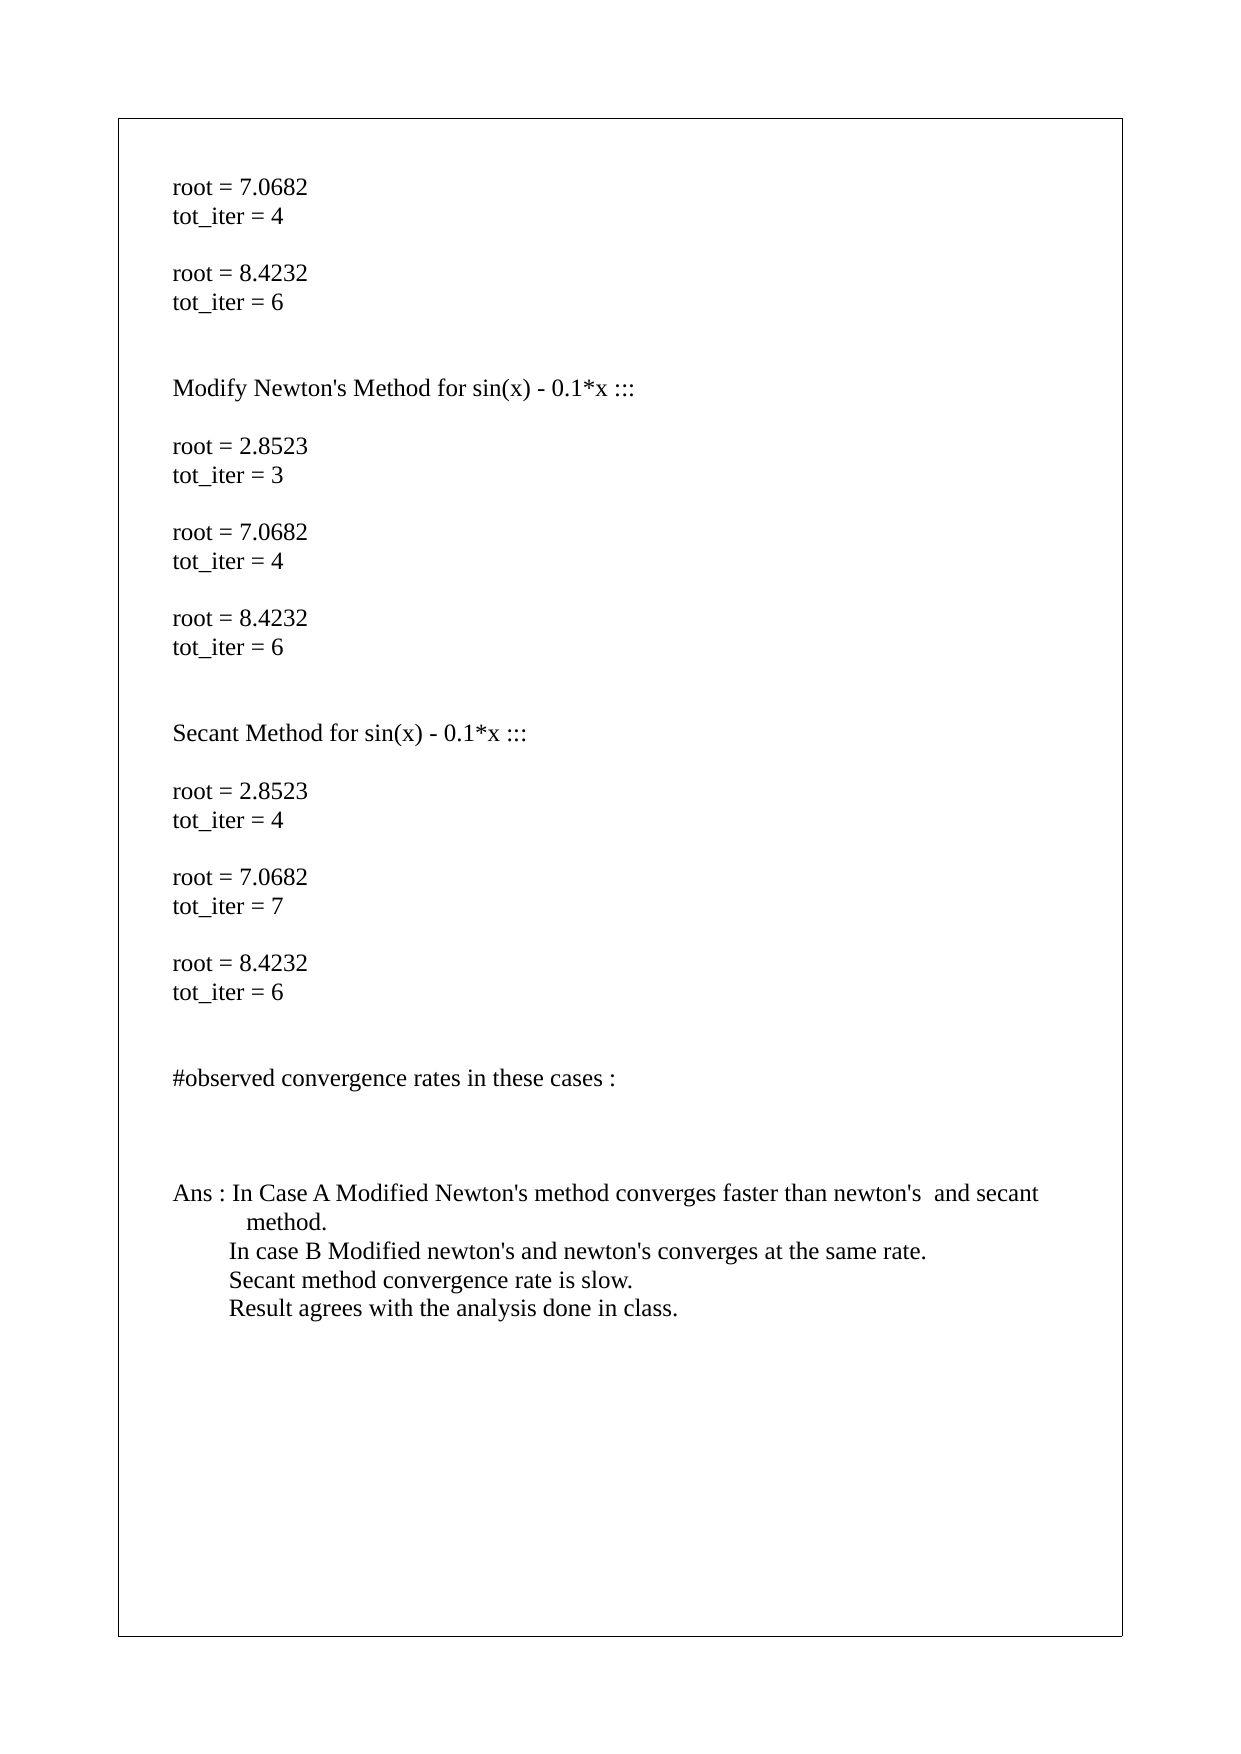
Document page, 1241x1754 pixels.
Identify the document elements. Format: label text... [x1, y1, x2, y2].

text Secant method convergence rate is slow. [172, 1265, 1068, 1293]
text root = 2.8523 [172, 776, 1068, 805]
text tot_iter = 4 [172, 201, 1068, 230]
text tot_iter = 6 [172, 977, 1068, 1006]
text tot_iter = 7 [172, 891, 1068, 920]
text root = 7.0682 [172, 517, 1068, 546]
text Ans : In Case A Modified Newton's method converges faster than newton's and secant method. [172, 1178, 1068, 1236]
text tot_iter = 6 [172, 632, 1068, 661]
text tot_iter = 4 [172, 546, 1068, 575]
text root = 8.4232 [172, 603, 1068, 632]
text tot_iter = 3 [172, 460, 1068, 488]
text Secant Method for sin(x) - 0.1*x ::: [172, 718, 1068, 747]
text #observed convergence rates in these cases : [172, 1063, 1068, 1092]
text tot_iter = 4 [172, 805, 1068, 833]
text root = 2.8523 [172, 431, 1068, 460]
text root = 7.0682 [172, 172, 1068, 201]
text root = 8.4232 [172, 258, 1068, 287]
text root = 8.4232 [172, 948, 1068, 977]
text Result agrees with the analysis done in class. [172, 1293, 1068, 1322]
text root = 7.0682 [172, 862, 1068, 891]
text tot_iter = 6 [172, 287, 1068, 316]
text Modify Newton's Method for sin(x) - 0.1*x ::: [172, 373, 1068, 402]
text In case B Modified newton's and newton's converges at the same rate. [172, 1236, 1068, 1265]
